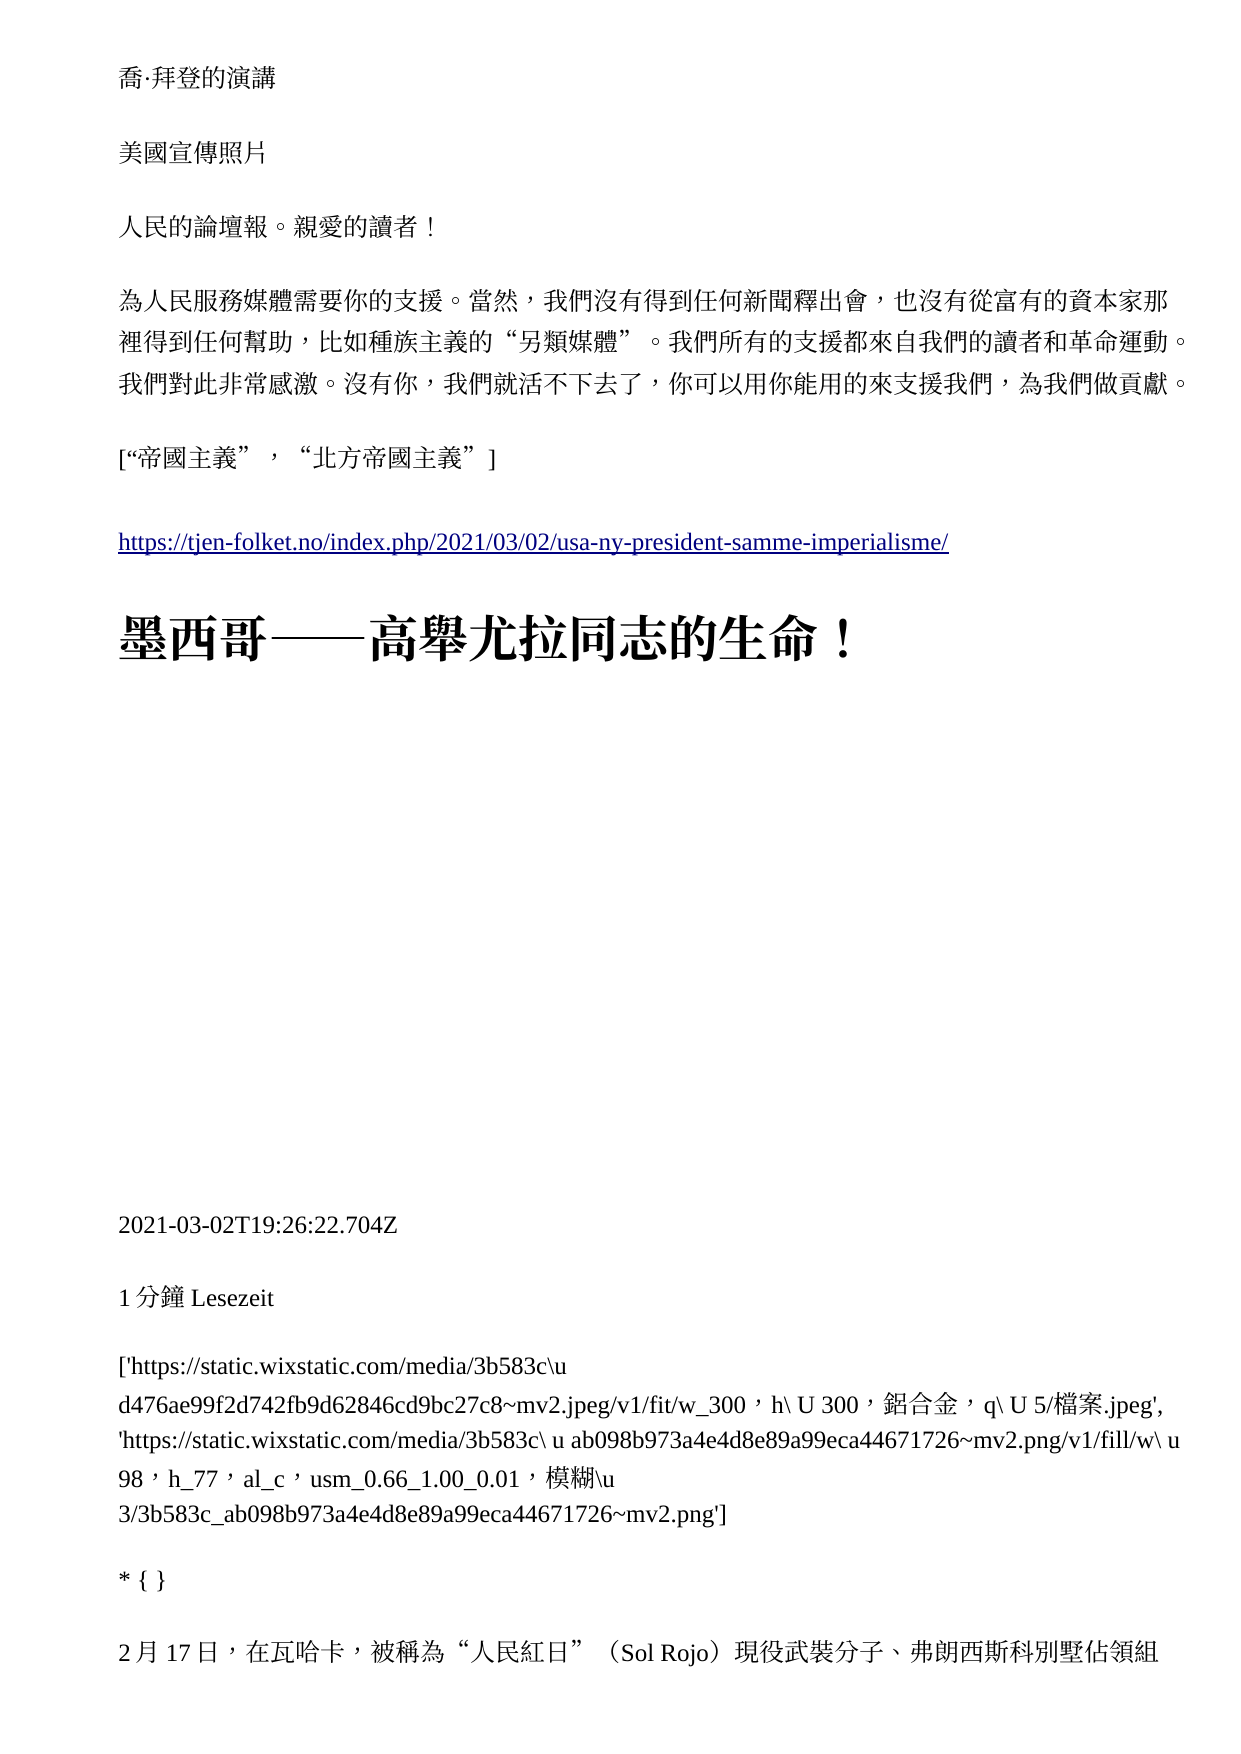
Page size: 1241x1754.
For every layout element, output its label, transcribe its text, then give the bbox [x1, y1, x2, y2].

text 2021-03-02T19:26:22.704Z 1分鐘Lesezeit ['https://static.wixstatic.com/media/3b583c\u d476ae99f2d742fb9d62846cd9bc27c8~mv2.jpeg/v1/fit/w_300，h\ U 300，鋁合金，q\ U 5/檔案.jpeg', 'https://static.wixstatic.com/media/3b583c\ u ab098b973a4e4d8e89a99eca44671726~mv2.png/v1/fill/w\ u 98，h_77，al_c，usm_0.66_1.00_0.01，模糊\u 3/3b583c_ab098b973a4e4d8e89a99eca44671726~mv2.png'] * { } 2月17日，在瓦哈卡，被稱為“人民紅日”（Sol Rojo）現役武裝分子、弗朗西斯科別墅佔領組 [118, 1177, 1181, 1668]
text 2021-03-02T19:20:55+00:00 2021-03-02T19:21:07+00:00 TFM公司 ['https://i0.wp.com/tjen-people.no/wp-content/uploads/2021/03/1280px-Joe_Biden_48651175327.jpg？配合=1160%2C773&ssl=1''https://lh4.googleusercontent.com/fbsafc7avlnjq5vyc1lfhlckdw2vl9jwjtt1-RhFzmqBEeE8J64RwnsaShB\u yObBP\u h24nfY0cJf3YrK1ucbx-4fTUKWHzV4\u I4ggU-WElXMVw7u\u 6o8jKnO9QOIjHmV''https://lh5.googleusercontent.com/5p-vqbsqcu1\u qjtqknh3z5ttkqpgtfpvsp8wmlovmo5h01sliwluv00qa9pqw-1D10J5zc7hFrMQxpOkMlsmJI2NHVrFbtlT\u hy4ycrgbgyr1o8nzeldinoqpfenjwei'https://lh5.googleusercontent.com/7sdqq3g\u DqB-iXQ2luW2d6E4pnhx3ztlFS1cWht4-rvXmWxLGQzn5uGB2XrpRdq-rq3pXhUMR1rtpj1LGG\u ukkkkxqdpswpbhwqabgvc\u nzpizyxtqbebijhuddsy-dn''https://lh5.googleusercontent.com/zeulpd7isr9vadi6ofain-aP3G9SgMoeNsRGDj8LrUp7O0\u ULvEHVh27dAI4\u mylcovq7va8se7bfxzqylmtomr8whr-BR3BF94UG9asCBNcc\u 96pm-gfhUvBrwGtMkKRUakVPu'https://lh6.googleusercontent.com/vqNPmYZLiWh0gQb1cKfJVkoNWO9vd8Z-45JqriKOhu4EicEGkurRp\u q8v2hvinjilamjf\u EWUcfdZysu9ccMcA9xQdTsqLSL2evS0mebU488MVIn6oIRZMaZeUnYz0kJyURP3"... [北美] 來自為人民媒體服務的評論員。 25號星期四。今年2月，美國在敘利亞對親伊朗武裝發動炸彈襲擊，造成至少17人死亡。這是拜登政府的第一次軍事行動，因此有少數證據表明，無論你更換政治家和總統，當我們說帝國主義是一樣的時候，革命者是對的。 西亞，包括被稱為“中東”的地區，四十年來一直是美國帝國的戰士。在第二次世界大戰之前，這個地區一直由英法帝國主義統治。從1945年起，美利堅合眾國一直佔據主導地位，自1970年代以來，該地區只是成為一個越來越溫暖的衝突地區。 “中東”的發展包括突尼西亞、利比亞、埃及、巴勒斯坦、以色列、敘利亞、利比亞、土耳其、伊拉克、伊朗、傑曼、索馬利亞、蘇丹、阿富汗和巴基斯坦的戰爭和衝突地區。美國帝國主義內部勢力強大，其親密盟友在沙烏地阿拉伯和土耳其。他們在利比亞、索馬利亞和伊拉克創造了最永恆的戰士和無政府主義者。他們不能建立穩定或完全控制，但他們充分呼吸戰爭的溫暖，他們不斷創造新的火焰為該地區的群眾。 美國的革命運動是在假釋期間反對拜登的“新總統，同帝國主義”我們在法國的同志們正在寫關於轟炸的文章，以及為什麼和如何美國皇帝聲稱他們在該地區的利益。儘管宣傳“民主和人權”的所有戰略利益，美國帝國主義在世界的石油和天然氣中心，它發展了“中東”。拜德和特朗普一樣，為美國的壟斷而工作，沒有其他人。 工具書類 新總統，同樣的帝國主義：喬·拜登轟炸敘利亞（La cause you pueple） 一進一出，美帝國主義總統就職典禮（人民論壇報） 拜登的行政命令讓美帝國主義改頭換面（人民論壇報） 喬·拜登的演講 美國宣傳照片 人民的論壇報。親愛的讀者！ 為人民服務媒體需要你的支援。當然，我們沒有得到任何新聞釋出會，也沒有從富有的資本家那裡得到任何幫助，比如種族主義的“另類媒體”。我們所有的支援都來自我們的讀者和革命運動。我們對此非常感激。沒有你，我們就活不下去了，你可以用你能用的來支援我們，為我們做貢獻。 [“帝國主義”，“北方帝國主義”] [118, 59, 1181, 474]
subtitle 墨西哥——高舉尤拉同志的生命！ [118, 600, 1181, 672]
text https://tjen-folket.no/index.php/2021/03/02/usa-ny-president-samme-imperialisme/ [118, 494, 1181, 556]
